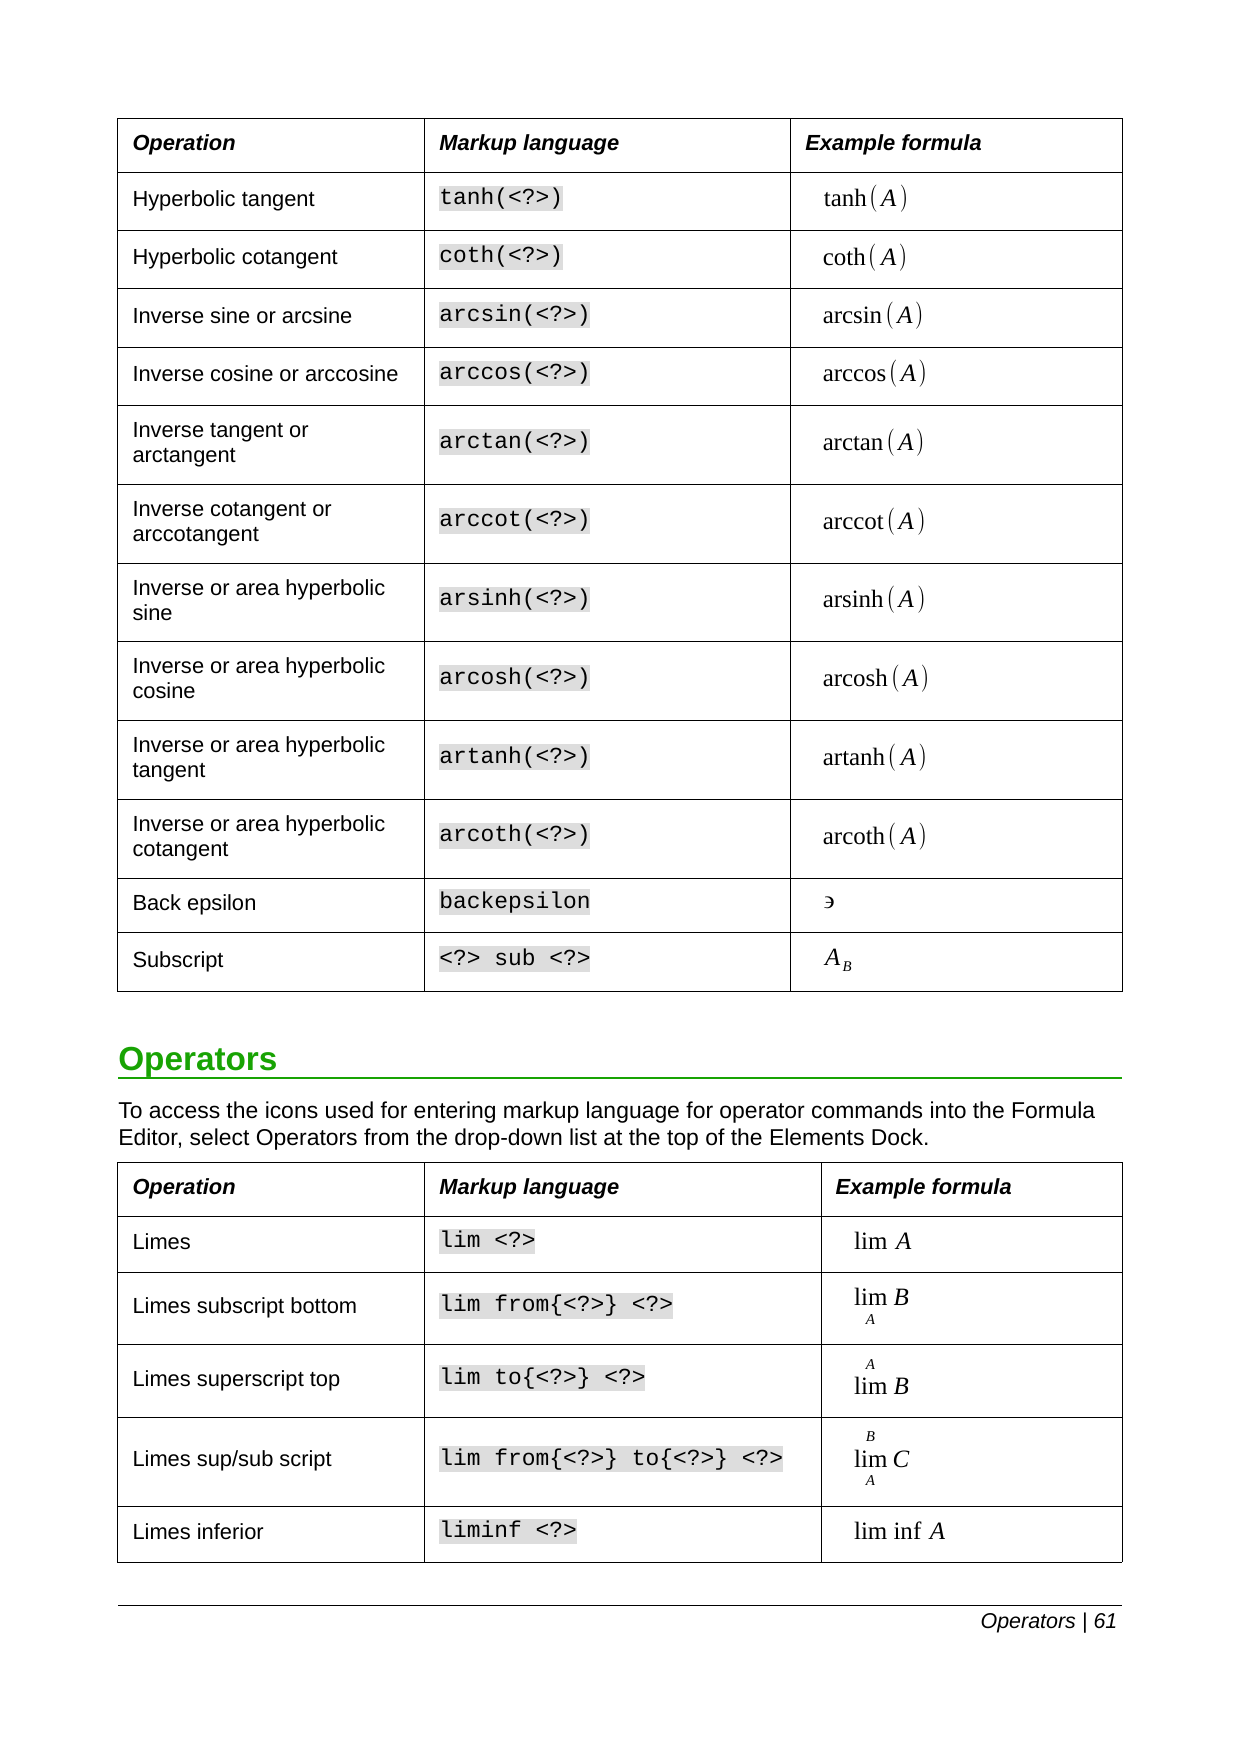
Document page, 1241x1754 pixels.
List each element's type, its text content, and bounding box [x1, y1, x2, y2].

table_cell [791, 348, 1122, 405]
table_cell arcoth(<?>) [425, 800, 790, 877]
table_cell Limes inferior [118, 1507, 424, 1562]
table_cell <?> sub <?> [425, 933, 790, 991]
table_cell [791, 879, 1122, 932]
table_cell arsinh(<?>) [425, 564, 790, 641]
table_cell [791, 289, 1122, 347]
table_cell [791, 231, 1122, 288]
table_cell [822, 1418, 1122, 1506]
table_cell lim from{<?>} to{<?>} <?> [425, 1418, 821, 1506]
text To access the icons used for entering markup language for operator commands into the Formula Editor, select Operators from the drop-down list at the top of the Elements Dock. [118, 1097, 1122, 1150]
table_header Markup language [425, 1163, 821, 1216]
table_cell [791, 933, 1122, 991]
table_header Markup language [425, 119, 790, 172]
table_header Example formula [791, 119, 1122, 172]
table_cell [791, 406, 1122, 484]
table_cell liminf <?> [425, 1507, 821, 1562]
table_header Operation [118, 1163, 424, 1216]
table_cell Limes [118, 1217, 424, 1272]
table_cell lim to{<?>} <?> [425, 1345, 821, 1417]
table_cell arcsin(<?>) [425, 289, 790, 347]
subtitle Operators [118, 1039, 1122, 1077]
table_header Example formula [822, 1163, 1122, 1216]
table_cell arcosh(<?>) [425, 642, 790, 720]
table_cell Subscript [118, 933, 424, 991]
table_cell Inverse tangent or arctangent [118, 406, 424, 484]
table_cell Hyperbolic tangent [118, 173, 424, 230]
table_cell tanh(<?>) [425, 173, 790, 230]
table_cell arccot(<?>) [425, 485, 790, 562]
table_cell [822, 1507, 1122, 1562]
table_cell [791, 721, 1122, 799]
table_cell [791, 564, 1122, 641]
table_cell [791, 173, 1122, 230]
table_cell lim <?> [425, 1217, 821, 1272]
table_cell [791, 642, 1122, 720]
table_cell Hyperbolic cotangent [118, 231, 424, 288]
table_cell arctan(<?>) [425, 406, 790, 484]
table_cell Limes sup/sub script [118, 1418, 424, 1506]
table_cell [822, 1273, 1122, 1344]
table_cell Inverse or area hyperbolic tangent [118, 721, 424, 799]
table_cell Inverse or area hyperbolic cotangent [118, 800, 424, 877]
table_cell Limes superscript top [118, 1345, 424, 1417]
table_cell [791, 485, 1122, 562]
table_cell Back epsilon [118, 879, 424, 932]
table_cell Inverse cotangent or arccotangent [118, 485, 424, 562]
table_cell [822, 1217, 1122, 1272]
table_cell [822, 1345, 1122, 1417]
table_cell Inverse or area hyperbolic cosine [118, 642, 424, 720]
table_cell artanh(<?>) [425, 721, 790, 799]
table_cell Inverse or area hyperbolic sine [118, 564, 424, 641]
table_cell Limes subscript bottom [118, 1273, 424, 1344]
table_cell [791, 800, 1122, 877]
table_cell coth(<?>) [425, 231, 790, 288]
table_cell Inverse cosine or arccosine [118, 348, 424, 405]
table_cell arccos(<?>) [425, 348, 790, 405]
table_cell lim from{<?>} <?> [425, 1273, 821, 1344]
table_cell Inverse sine or arcsine [118, 289, 424, 347]
table_cell backepsilon [425, 879, 790, 932]
table_header Operation [118, 119, 424, 172]
